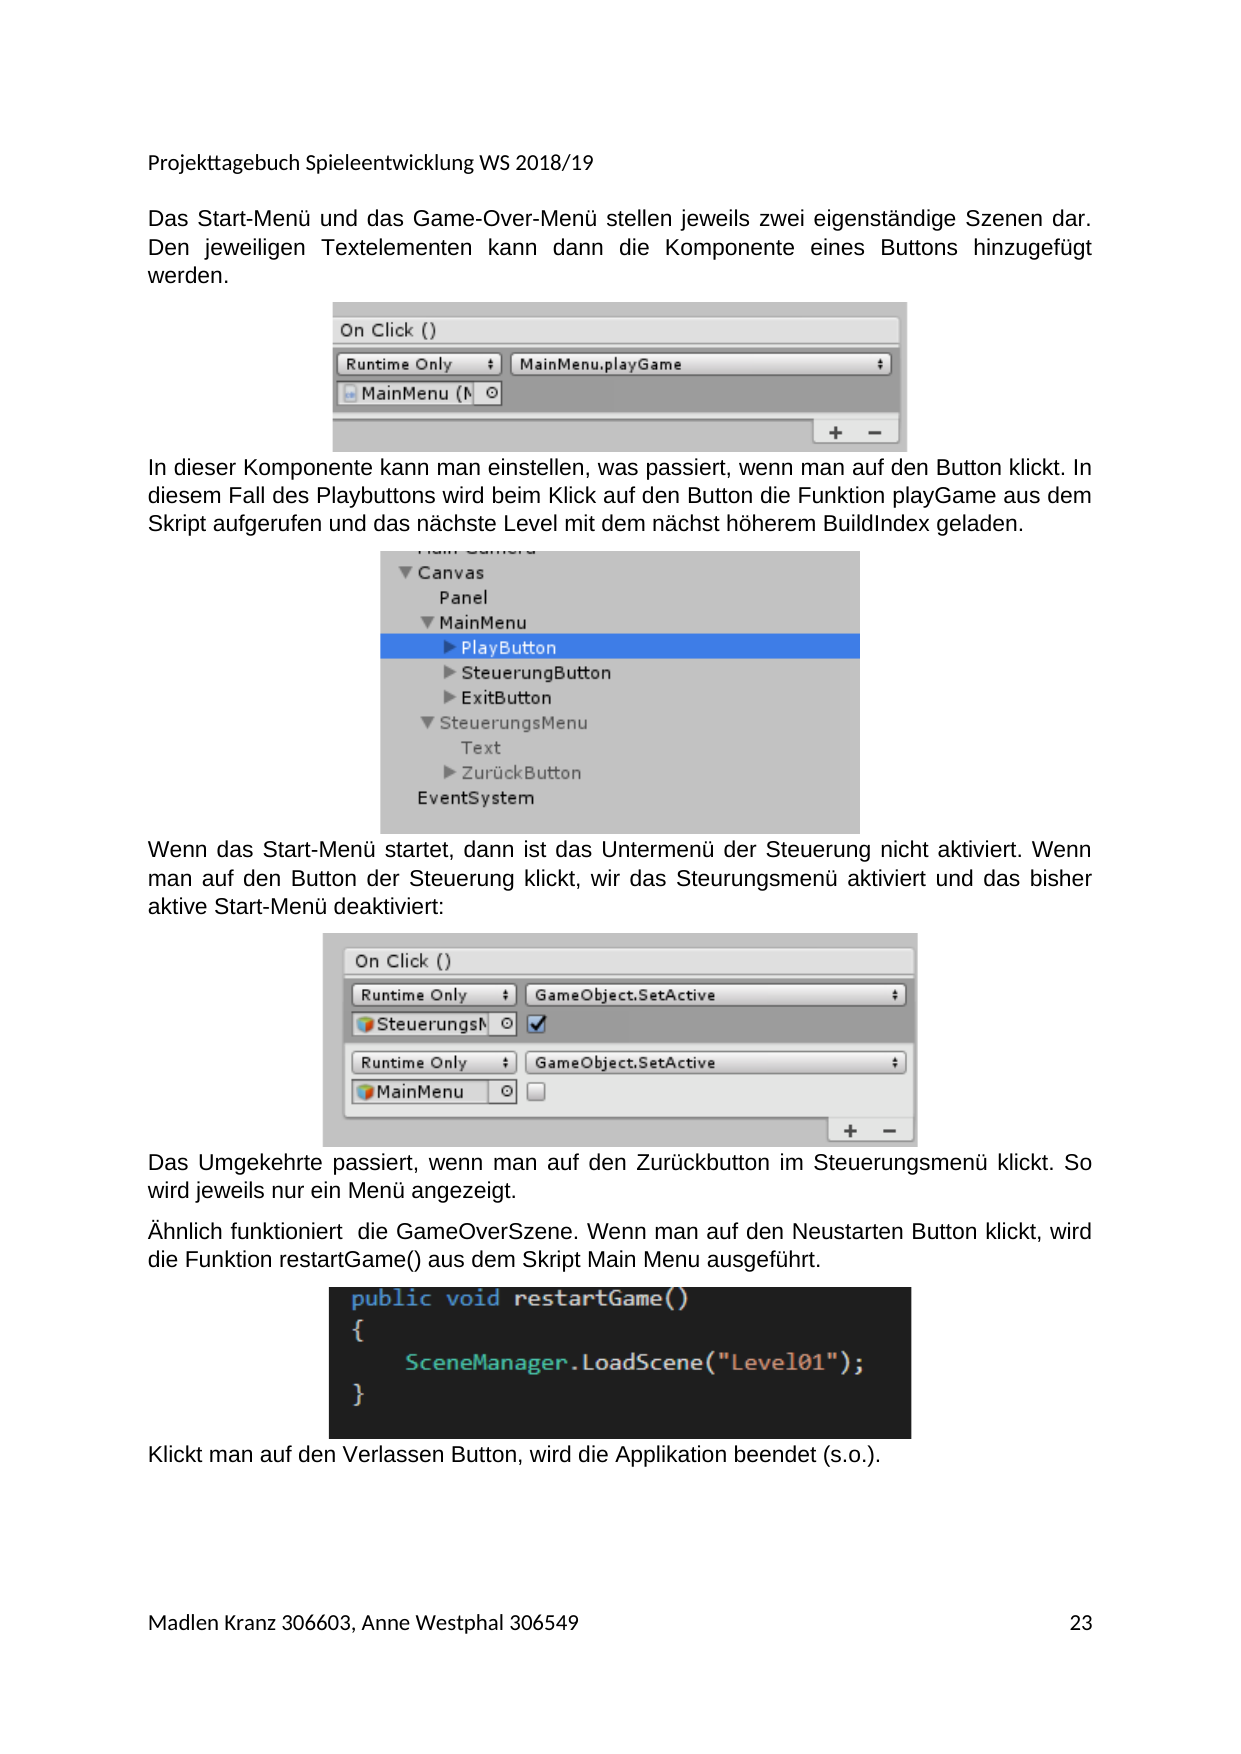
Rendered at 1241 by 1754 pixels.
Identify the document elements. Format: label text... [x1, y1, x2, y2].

text Das Start-Menü und das Game-Over-Menü stellen jeweils zwei eigenständige Szenen dar. Den jeweiligen Textelementen kann dann die Komponente eines Buttons hinzugefügt werden. [148, 205, 1093, 288]
text Das Umgekehrte passiert, wenn man auf den Zurückbutton im Steuerungsmenü klickt. So wird jeweils nur ein Menü angezeigt. [148, 934, 1093, 1203]
text Wenn das Start-Menü startet, dann ist das Untermenü der Steuerung nicht aktiviert. Wenn man auf den Button der Steuerung klickt, wir das Steurungsmenü aktiviert und das bisher aktive Start-Menü deaktiviert: [148, 551, 1093, 919]
text Klickt man auf den Verlassen Button, wird die Applikation beendet (s.o.). [148, 1287, 1093, 1467]
picture [380, 551, 860, 834]
text In dieser Komponente kann man einstellen, was passiert, wenn man auf den Button klickt. In diesem Fall des Playbuttons wird beim Klick auf den Button die Funktion playGame aus dem Skript aufgerufen und das nächste Level mit dem nächst höherem BuildIndex geladen. [148, 303, 1093, 537]
picture [322, 933, 918, 1147]
picture [332, 302, 908, 452]
picture [328, 1287, 912, 1439]
text Ähnlich funktioniert die GameOverSzene. Wenn man auf den Neustarten Button klickt, wird die Funktion restartGame() aus dem Skript Main Menu ausgeführt. [148, 1218, 1093, 1273]
